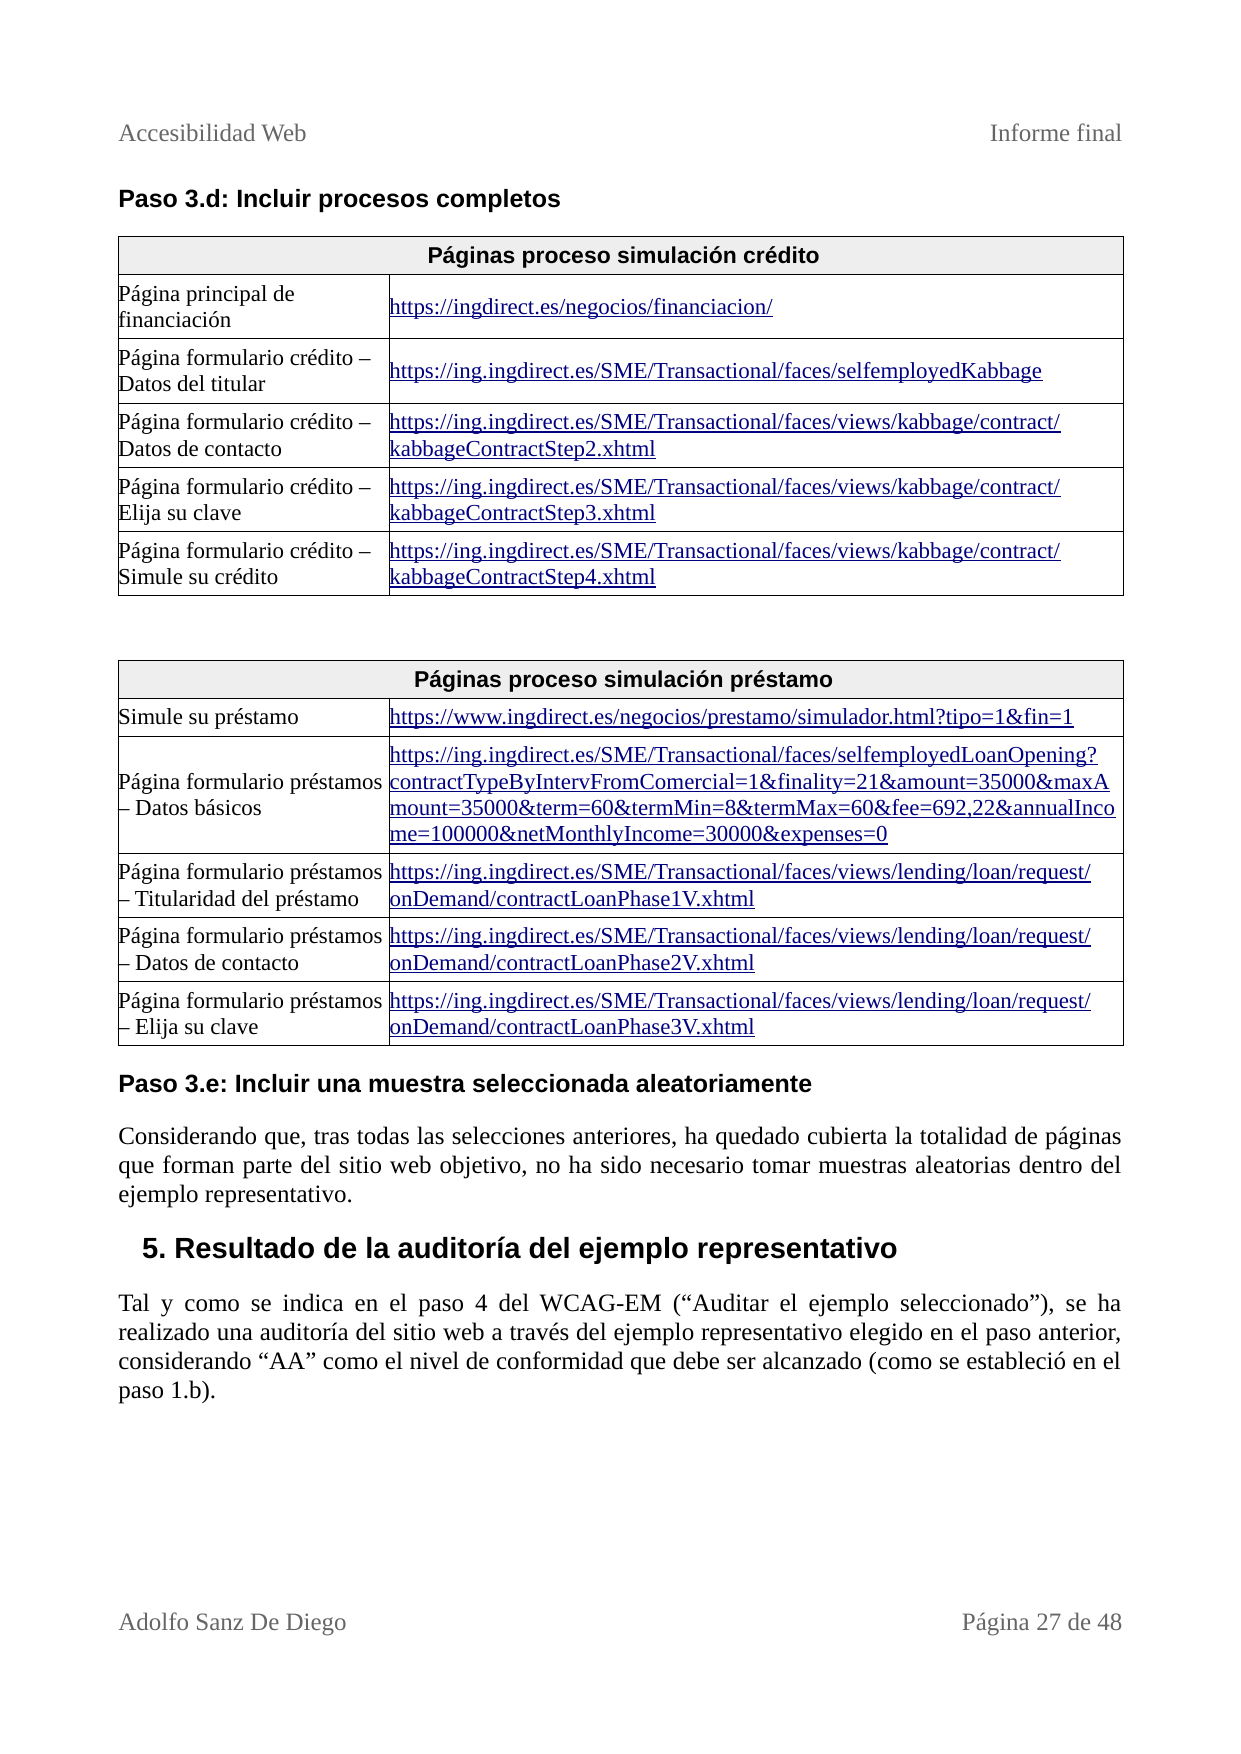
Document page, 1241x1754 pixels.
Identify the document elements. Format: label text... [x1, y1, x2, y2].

table_cell https://ing.ingdirect.es/SME/Transactional/faces/views/lending/loan/request/onDemand/contractLoanPhase2V.xhtml [390, 918, 1123, 981]
table_cell Página formulario crédito – Datos del titular [119, 339, 389, 403]
table_cell https://www.ingdirect.es/negocios/prestamo/simulador.html?tipo=1&fin=1 [390, 699, 1123, 736]
table_cell Página formulario préstamos – Datos básicos [119, 737, 389, 852]
table_cell Página formulario crédito – Datos de contacto [119, 404, 389, 467]
table_cell Página formulario crédito – Simule su crédito [119, 532, 389, 595]
subtitle Paso 3.d: Incluir procesos completos [118, 184, 1122, 212]
table_cell Página formulario préstamos – Datos de contacto [119, 918, 389, 981]
table_header Páginas proceso simulación crédito [119, 237, 1123, 274]
table_header Páginas proceso simulación préstamo [119, 661, 1123, 698]
table_cell https://ing.ingdirect.es/SME/Transactional/faces/views/lending/loan/request/onDemand/contractLoanPhase1V.xhtml [390, 854, 1123, 917]
table_cell Simule su préstamo [119, 699, 389, 736]
table_cell Página formulario préstamos – Elija su clave [119, 982, 389, 1045]
table_cell Página principal de financiación [119, 275, 389, 338]
table_cell https://ing.ingdirect.es/SME/Transactional/faces/views/kabbage/contract/kabbageContractStep3.xhtml [390, 468, 1123, 531]
table_cell Página formulario crédito – Elija su clave [119, 468, 389, 531]
text Tal y como se indica en el paso 4 del WCAG-EM (“Auditar el ejemplo seleccionado”), se ha realizado una auditoría del sitio web a través del ejemplo representativo elegido en el paso anterior, considerando “AA” como el nivel de conformidad que debe ser alcanzado (como se estableció en el paso 1.b). [118, 1288, 1122, 1403]
table_cell Página formulario préstamos – Titularidad del préstamo [119, 854, 389, 917]
text Considerando que, tras todas las selecciones anteriores, ha quedado cubierta la totalidad de páginas que forman parte del sitio web objetivo, no ha sido necesario tomar muestras aleatorias dentro del ejemplo representativo. [118, 1121, 1122, 1208]
table_cell https://ing.ingdirect.es/SME/Transactional/faces/views/kabbage/contract/kabbageContractStep4.xhtml [390, 532, 1123, 595]
subtitle Paso 3.e: Incluir una muestra seleccionada aleatoriamente [118, 1069, 1122, 1098]
table_cell https://ing.ingdirect.es/SME/Transactional/faces/selfemployedLoanOpening?contractTypeByIntervFromComercial=1&finality=21&amount=35000&maxAmount=35000&term=60&termMin=8&termMax=60&fee=692,22&annualIncome=100000&netMonthlyIncome=30000&expenses=0 [390, 737, 1123, 852]
table_cell https://ing.ingdirect.es/SME/Transactional/faces/views/kabbage/contract/kabbageContractStep2.xhtml [390, 404, 1123, 467]
table_cell https://ing.ingdirect.es/SME/Transactional/faces/selfemployedKabbage [390, 339, 1123, 403]
table_cell https://ing.ingdirect.es/SME/Transactional/faces/views/lending/loan/request/onDemand/contractLoanPhase3V.xhtml [390, 982, 1123, 1045]
table_cell https://ingdirect.es/negocios/financiacion/ [390, 275, 1123, 338]
subtitle Resultado de la auditoría del ejemplo representativo [142, 1231, 1122, 1265]
